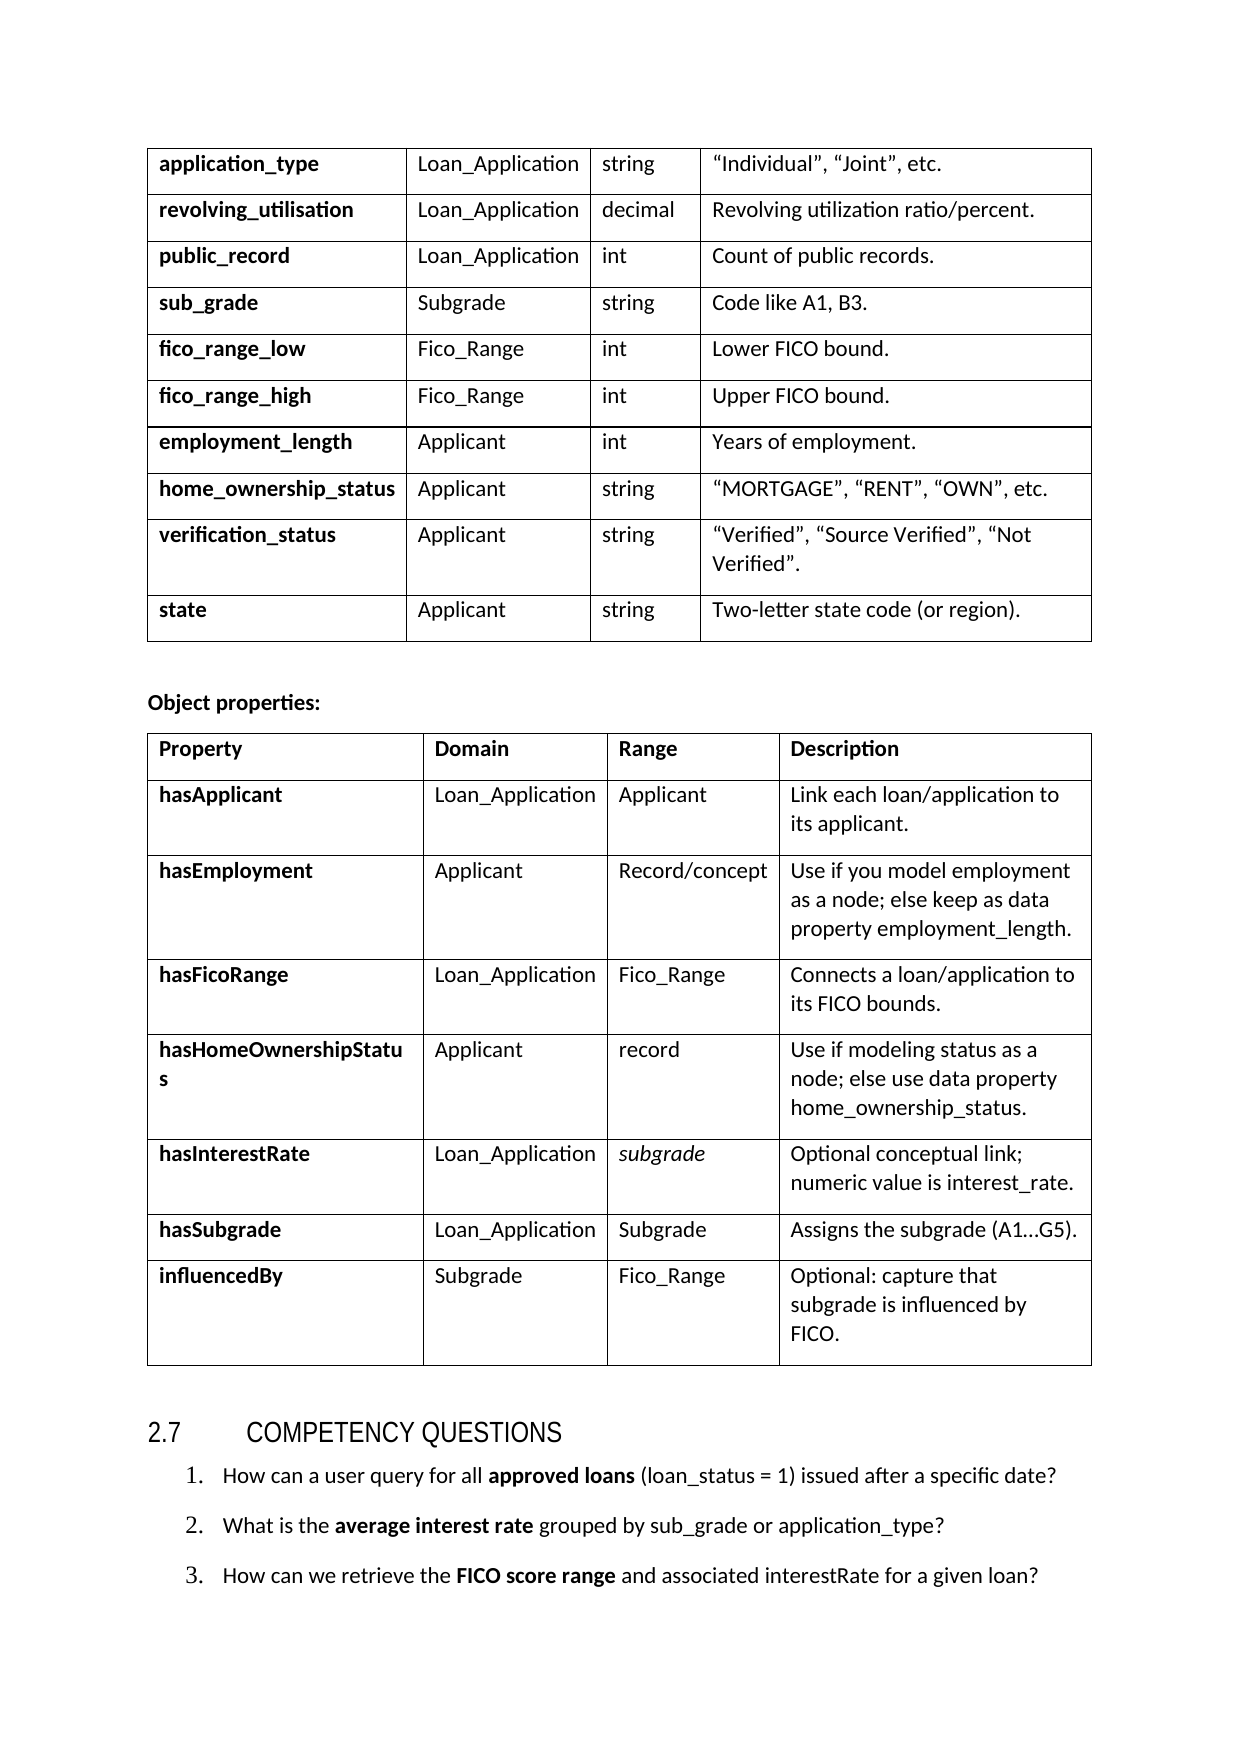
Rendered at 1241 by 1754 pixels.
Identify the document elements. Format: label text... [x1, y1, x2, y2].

table_cell “MORTGAGE”, “RENT”, “OWN”, etc. [701, 474, 1091, 519]
table_header Domain [424, 734, 607, 779]
table_cell Subgrade [407, 288, 590, 333]
table_cell int [591, 381, 700, 426]
table_cell string [591, 596, 700, 641]
table_cell home_ownership_status [148, 474, 406, 519]
table_cell string [591, 520, 700, 594]
table_cell Loan_Application [407, 242, 590, 287]
table_cell Applicant [424, 1035, 607, 1138]
table_cell subgrade [608, 1140, 779, 1214]
table_cell sub_grade [148, 288, 406, 333]
table_header Description [780, 734, 1091, 779]
table_cell Two-letter state code (or region). [701, 596, 1091, 641]
table_cell string [591, 474, 700, 519]
table_cell int [591, 335, 700, 380]
table_cell Applicant [407, 596, 590, 641]
table_header Property [148, 734, 423, 779]
table_cell public_record [148, 242, 406, 287]
table_cell Code like A1, B3. [701, 288, 1091, 333]
table_cell Loan_Application [407, 149, 590, 194]
table_cell employment_length [148, 428, 406, 473]
table_cell Applicant [407, 428, 590, 473]
table_cell Years of employment. [701, 428, 1091, 473]
table_cell Applicant [608, 781, 779, 855]
table_header Range [608, 734, 779, 779]
table_cell decimal [591, 195, 700, 241]
table_cell record [608, 1035, 779, 1138]
table_cell int [591, 242, 700, 287]
table_cell fico_range_high [148, 381, 406, 426]
table_cell Applicant [407, 474, 590, 519]
list How can we retrieve the FICO score range and associated interestRate for a given loan? [185, 1560, 1093, 1589]
table_cell string [591, 149, 700, 194]
table_cell verification_status [148, 520, 406, 594]
table_cell Link each loan/application to its applicant. [780, 781, 1091, 855]
table_cell Loan_Application [424, 960, 607, 1034]
table_cell hasHomeOwnershipStatus [148, 1035, 423, 1138]
table_cell hasFicoRange [148, 960, 423, 1034]
table_cell Optional conceptual link; numeric value is interest_rate. [780, 1140, 1091, 1214]
table_cell application_type [148, 149, 406, 194]
table_cell Assigns the subgrade (A1…G5). [780, 1215, 1091, 1260]
table_cell Record/concept [608, 856, 779, 959]
table_cell Subgrade [424, 1261, 607, 1364]
table_cell Count of public records. [701, 242, 1091, 287]
table_cell Applicant [424, 856, 607, 959]
table_cell Loan_Application [424, 1140, 607, 1214]
table_cell “Verified”, “Source Verified”, “Not Verified”. [701, 520, 1091, 594]
table_cell Loan_Application [407, 195, 590, 241]
table_cell Revolving utilization ratio/percent. [701, 195, 1091, 241]
table_cell Fico_Range [407, 335, 590, 380]
table_cell Fico_Range [407, 381, 590, 426]
table_cell “Individual”, “Joint”, etc. [701, 149, 1091, 194]
table_cell state [148, 596, 406, 641]
table_cell Optional: capture that subgrade is influenced by FICO. [780, 1261, 1091, 1364]
table_cell Fico_Range [608, 960, 779, 1034]
table_cell fico_range_low [148, 335, 406, 380]
table_cell Use if modeling status as a node; else use data property home_ownership_status. [780, 1035, 1091, 1138]
table_cell revolving_utilisation [148, 195, 406, 241]
table_cell Connects a loan/application to its FICO bounds. [780, 960, 1091, 1034]
table_cell Lower FICO bound. [701, 335, 1091, 380]
table_cell Subgrade [608, 1215, 779, 1260]
table_cell Upper FICO bound. [701, 381, 1091, 426]
table_cell Applicant [407, 520, 590, 594]
list What is the average interest rate grouped by sub_grade or application_type? [185, 1510, 1093, 1539]
table_cell hasApplicant [148, 781, 423, 855]
text Object properties: [148, 688, 1093, 716]
table_cell hasEmployment [148, 856, 423, 959]
table_cell Use if you model employment as a node; else keep as data property employment_length. [780, 856, 1091, 959]
table_cell hasSubgrade [148, 1215, 423, 1260]
table_cell int [591, 428, 700, 473]
subtitle Competency questions [148, 1415, 1093, 1449]
table_cell hasInterestRate [148, 1140, 423, 1214]
table_cell Loan_Application [424, 781, 607, 855]
table_cell influencedBy [148, 1261, 423, 1364]
table_cell Fico_Range [608, 1261, 779, 1364]
table_cell string [591, 288, 700, 333]
table_cell Loan_Application [424, 1215, 607, 1260]
list How can a user query for all approved loans (loan_status = 1) issued after a specific date? [185, 1460, 1093, 1489]
